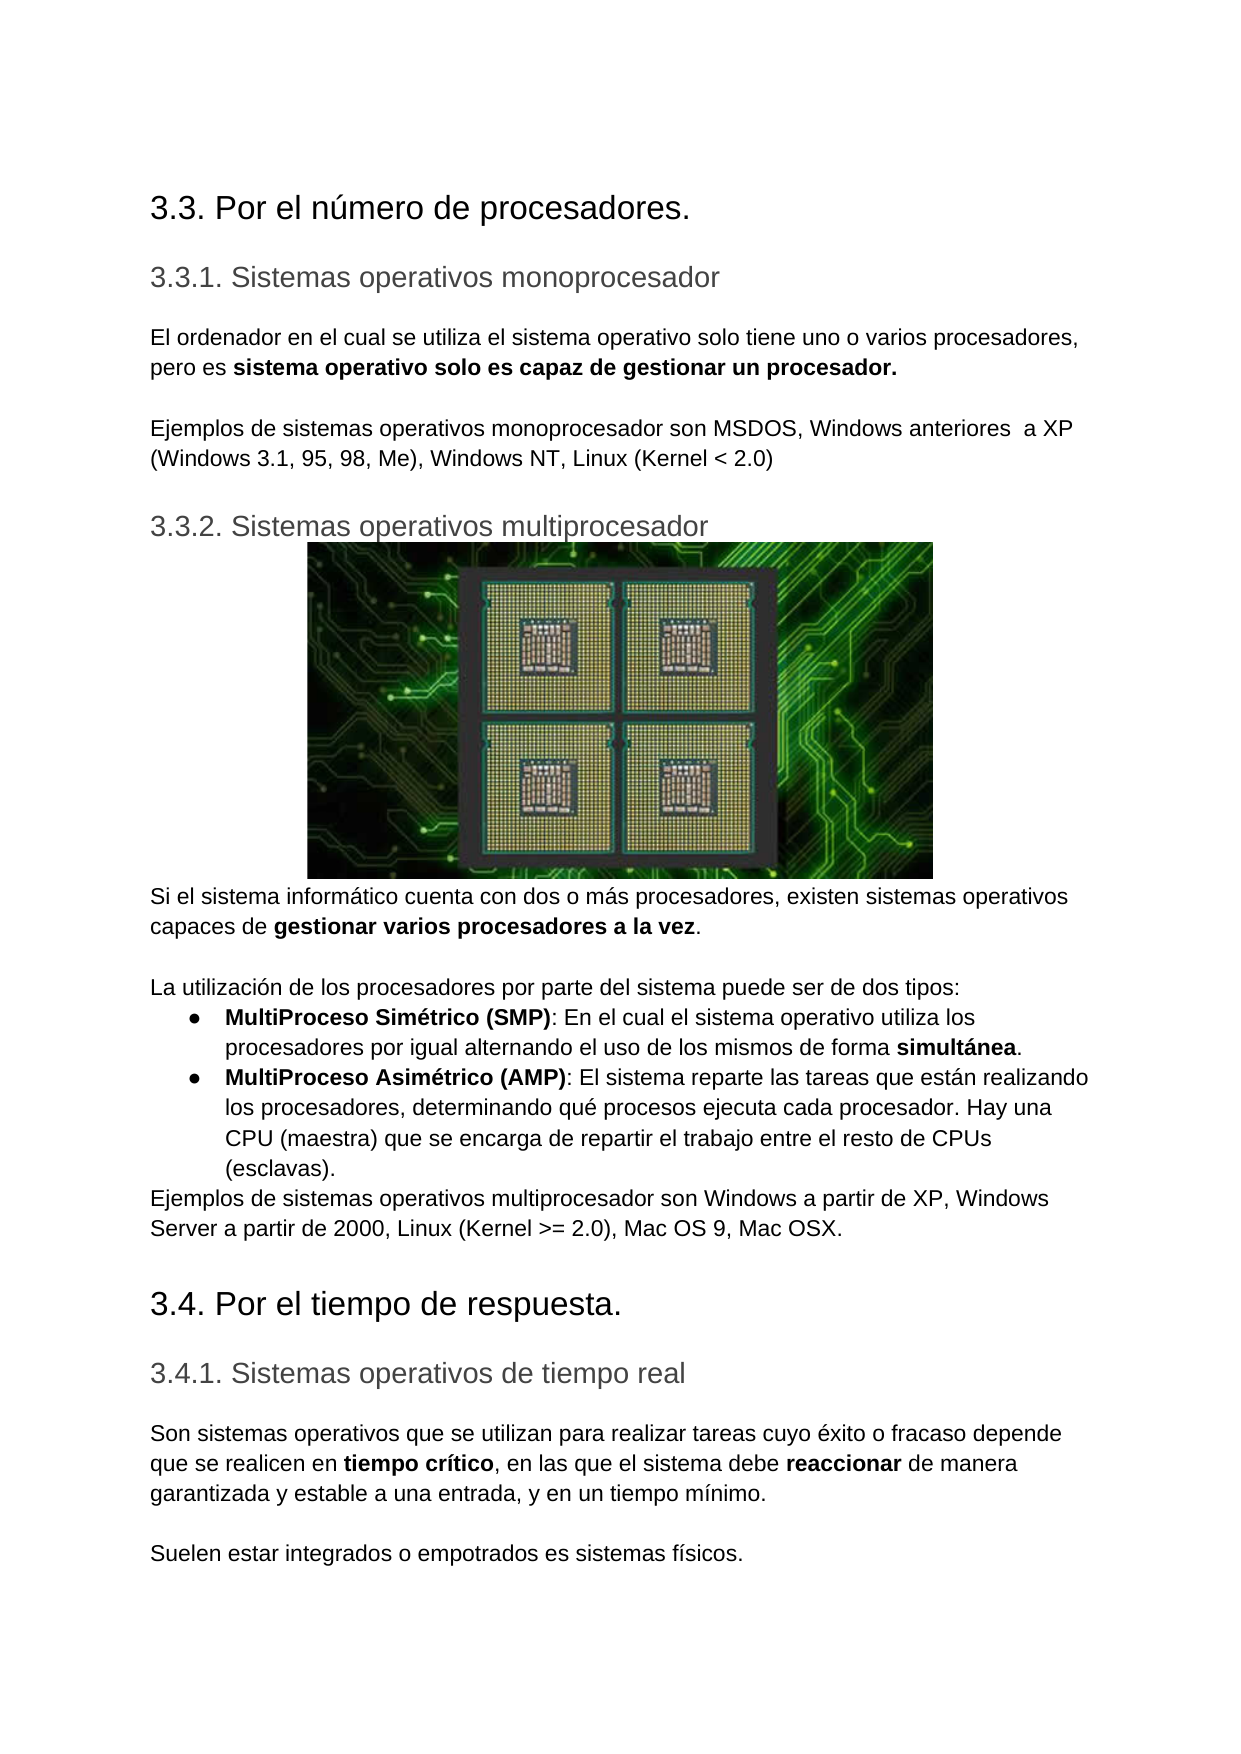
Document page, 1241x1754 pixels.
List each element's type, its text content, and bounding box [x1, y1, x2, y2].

text El ordenador en el cual se utiliza el sistema operativo solo tiene uno o varios procesadores, pero es sistema operativo solo es capaz de gestionar un procesador. [150, 324, 1090, 381]
text Suelen estar integrados o empotrados es sistemas físicos. [150, 1540, 1090, 1567]
text La utilización de los procesadores por parte del sistema puede ser de dos tipos: [150, 973, 1090, 1000]
text Son sistemas operativos que se utilizan para realizar tareas cuyo éxito o fracaso depende que se realicen en tiempo crítico, en las que el sistema debe reaccionar de manera garantizada y estable a una entrada, y en un tiempo mínimo. [150, 1419, 1090, 1506]
text Ejemplos de sistemas operativos multiprocesador son Windows a partir de XP, Windows Server a partir de 2000, Linux (Kernel >= 2.0), Mac OS 9, Mac OSX. [150, 1185, 1090, 1241]
picture [307, 542, 933, 879]
list MultiProceso Asimétrico (AMP): El sistema reparte las tareas que están realizando los procesadores, determinando qué procesos ejecuta cada procesador. Hay una CPU (maestra) que se encarga de repartir el trabajo entre el resto de CPUs (esclavas). [187, 1064, 1090, 1181]
subtitle 3.3.2. Sistemas operativos multiprocesador [150, 509, 1090, 542]
subtitle 3.4.1. Sistemas operativos de tiempo real [150, 1356, 1090, 1389]
subtitle 3.3.1. Sistemas operativos monoprocesador [150, 260, 1090, 294]
subtitle 3.4. Por el tiempo de respuesta. [150, 1284, 1090, 1322]
subtitle 3.3. Por el número de procesadores. [150, 188, 1090, 227]
text Si el sistema informático cuenta con dos o más procesadores, existen sistemas operativos capaces de gestionar varios procesadores a la vez. [150, 883, 1090, 939]
text Ejemplos de sistemas operativos monoprocesador son MSDOS, Windows anteriores a XP (Windows 3.1, 95, 98, Me), Windows NT, Linux (Kernel < 2.0) [150, 415, 1090, 471]
list MultiProceso Simétrico (SMP): En el cual el sistema operativo utiliza los procesadores por igual alternando el uso de los mismos de forma simultánea. [187, 1004, 1090, 1060]
